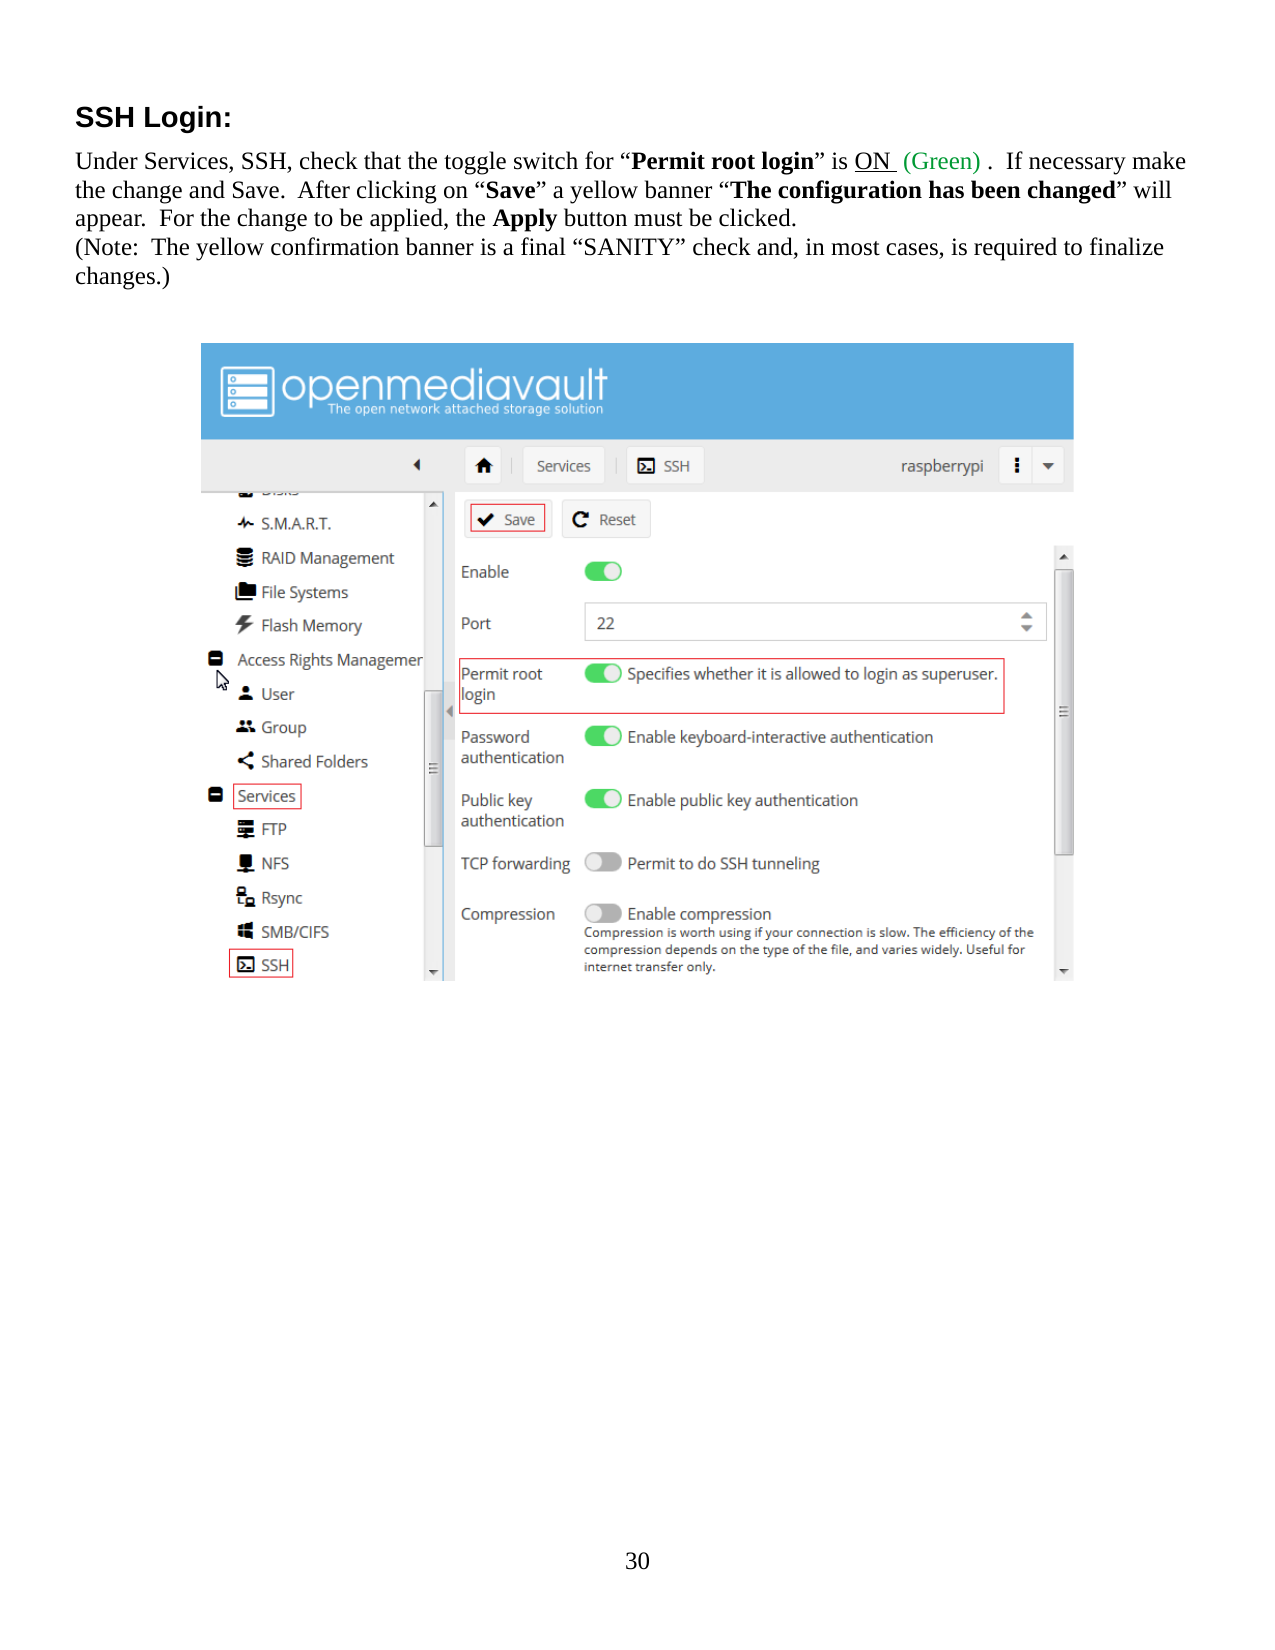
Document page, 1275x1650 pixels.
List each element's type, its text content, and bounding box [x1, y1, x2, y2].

text Under Services, SSH, check that the toggle switch for “Permit root login” is ON (Green) . If necessary make the change and Save. After clicking on “Save” a yellow banner “The configuration has been changed” will appear. For the change to be applied, the Apply button must be clicked. (Note: The yellow confirmation banner is a final “SANITY” check and, in most cases, is required to finalize changes.) [75, 146, 1200, 290]
subtitle SSH Login: [75, 100, 1200, 133]
